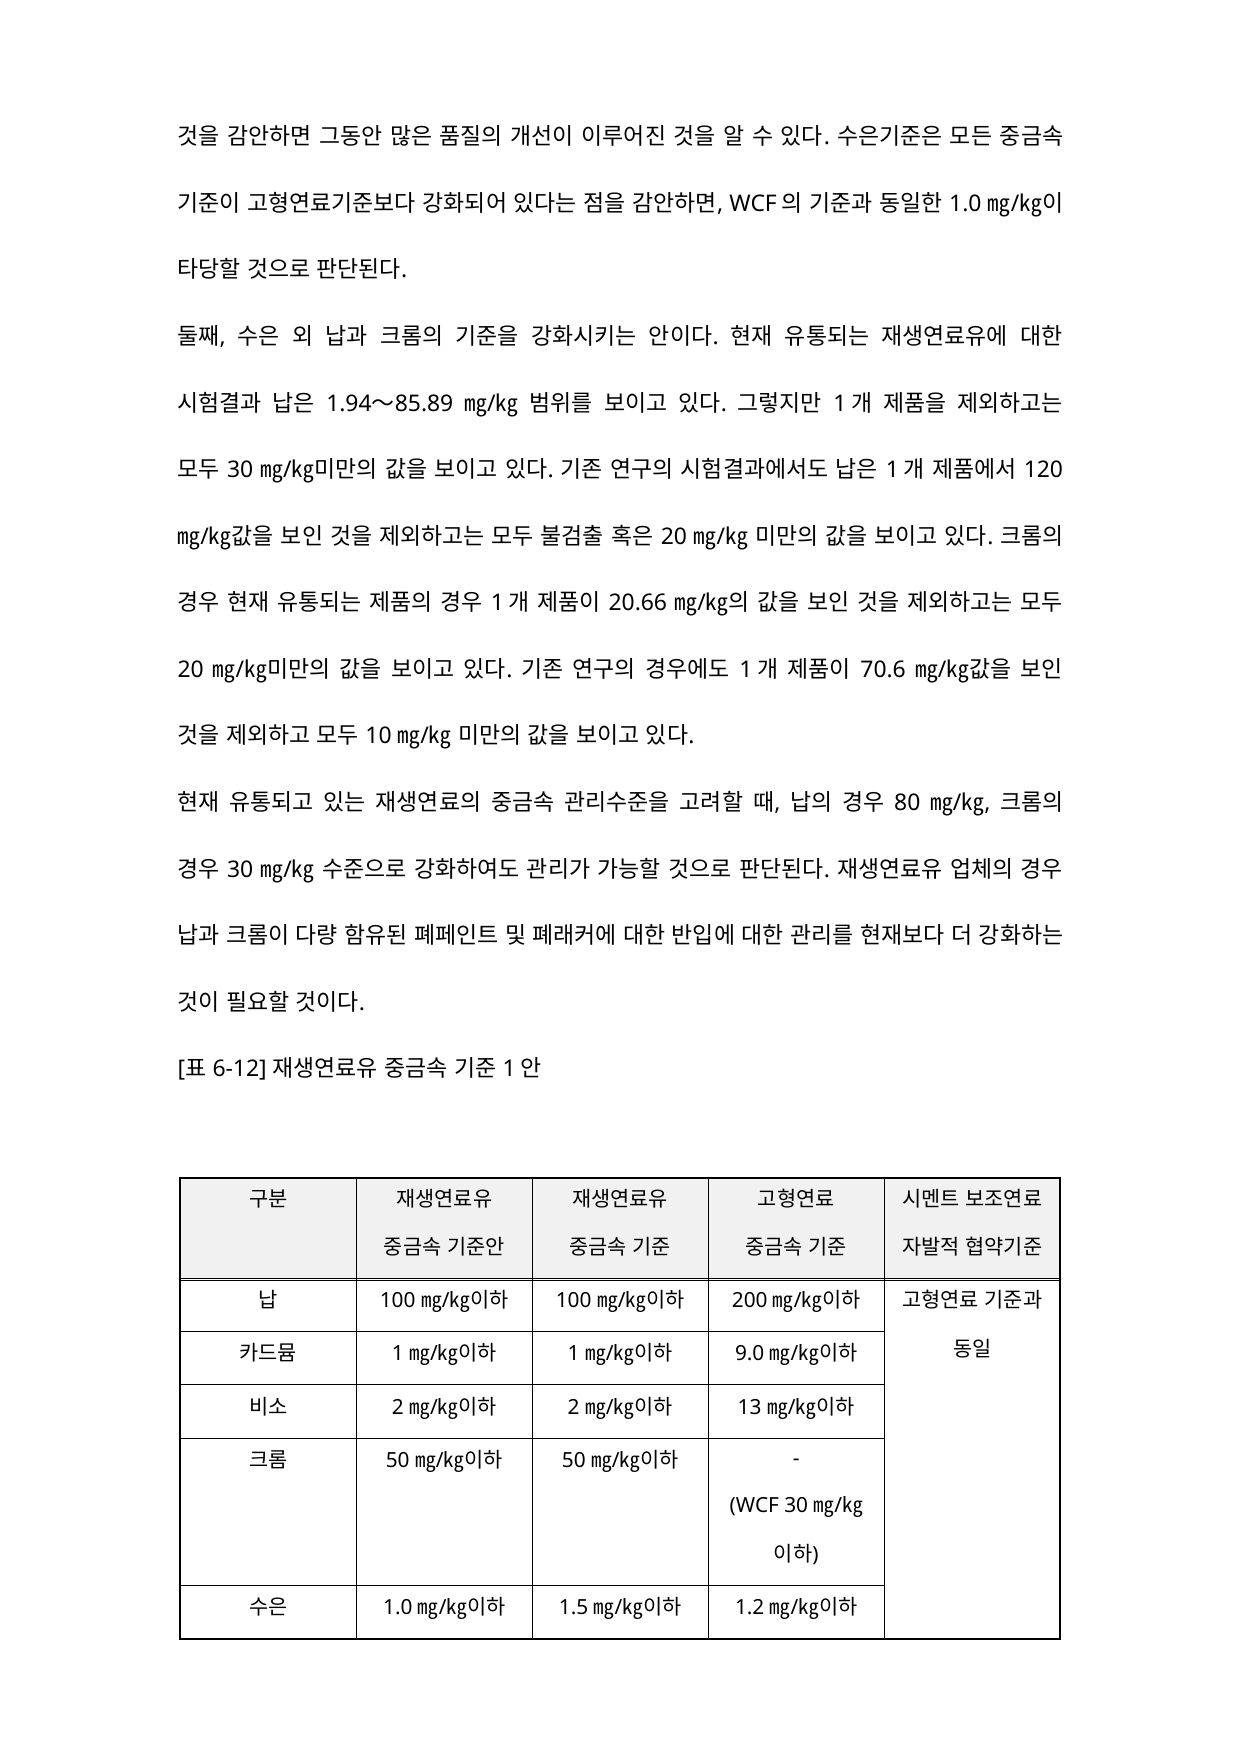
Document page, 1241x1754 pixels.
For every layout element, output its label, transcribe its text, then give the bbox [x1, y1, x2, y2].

table_cell 1.0 ㎎/㎏이하 [357, 1586, 532, 1638]
text [표 6-12] 재생연료유 중금속 기준 1안 [177, 1050, 1063, 1083]
table_cell 수은 [181, 1586, 356, 1638]
table_header 재생연료유 중금속 기준 [533, 1179, 708, 1278]
table_header 재생연료유 중금속 기준안 [357, 1179, 532, 1278]
table_cell 200 ㎎/㎏이하 [709, 1281, 884, 1331]
table_cell 2 ㎎/㎏이하 [533, 1385, 708, 1437]
table_cell - (WCF 30 ㎎/㎏ 이하) [709, 1439, 884, 1584]
table_cell 9.0 ㎎/㎏이하 [709, 1332, 884, 1384]
table_cell 50 ㎎/㎏이하 [357, 1439, 532, 1584]
table_cell 비소 [181, 1385, 356, 1437]
text 것을 감안하면 그동안 많은 품질의 개선이 이루어진 것을 알 수 있다. 수은기준은 모든 중금속 기준이 고형연료기준보다 강화되어 있다는 점을 감안하면, WCF의 기준과 동일한 1.0 ㎎/㎏이 타당할 것으로 판단된다. [177, 118, 1063, 284]
table_cell 1.2 ㎎/㎏이하 [709, 1586, 884, 1638]
table_cell 크롬 [181, 1439, 356, 1584]
table_cell 100 ㎎/㎏이하 [357, 1281, 532, 1331]
table_cell 100 ㎎/㎏이하 [533, 1281, 708, 1331]
table_cell 50 ㎎/㎏이하 [533, 1439, 708, 1584]
text 둘째, 수은 외 납과 크롬의 기준을 강화시키는 안이다. 현재 유통되는 재생연료유에 대한 시험결과 납은 1.94〜85.89 ㎎/㎏ 범위를 보이고 있다. 그렇지만 1개 제품을 제외하고는 모두 30 ㎎/㎏미만의 값을 보이고 있다. 기존 연구의 시험결과에서도 납은 1개 제품에서 120 ㎎/㎏값을 보인 것을 제외하고는 모두 불검출 혹은 20 ㎎/㎏ 미만의 값을 보이고 있다. 크롬의 경우 현재 유통되는 제품의 경우 1개 제품이 20.66 ㎎/㎏의 값을 보인 것을 제외하고는 모두 20 ㎎/㎏미만의 값을 보이고 있다. 기존 연구의 경우에도 1개 제품이 70.6 ㎎/㎏값을 보인 것을 제외하고 모두 10 ㎎/㎏ 미만의 값을 보이고 있다. [177, 318, 1063, 751]
table_header 구분 [181, 1179, 356, 1278]
table_cell 1 ㎎/㎏이하 [357, 1332, 532, 1384]
table_cell 1.5 ㎎/㎏이하 [533, 1586, 708, 1638]
table_cell 카드뮴 [181, 1332, 356, 1384]
table_cell 납 [181, 1281, 356, 1331]
table_cell 고형연료 기준과 동일 [885, 1281, 1059, 1638]
table_header 고형연료 중금속 기준 [709, 1179, 884, 1278]
table_cell 1 ㎎/㎏이하 [533, 1332, 708, 1384]
table_cell 13 ㎎/㎏이하 [709, 1385, 884, 1437]
text 현재 유통되고 있는 재생연료의 중금속 관리수준을 고려할 때, 납의 경우 80 ㎎/㎏, 크롬의 경우 30 ㎎/㎏ 수준으로 강화하여도 관리가 가능할 것으로 판단된다. 재생연료유 업체의 경우 납과 크롬이 다량 함유된 폐페인트 및 폐래커에 대한 반입에 대한 관리를 현재보다 더 강화하는 것이 필요할 것이다. [177, 784, 1063, 1017]
table_header 시멘트 보조연료 자발적 협약기준 [885, 1179, 1059, 1278]
table_cell 2 ㎎/㎏이하 [357, 1385, 532, 1437]
